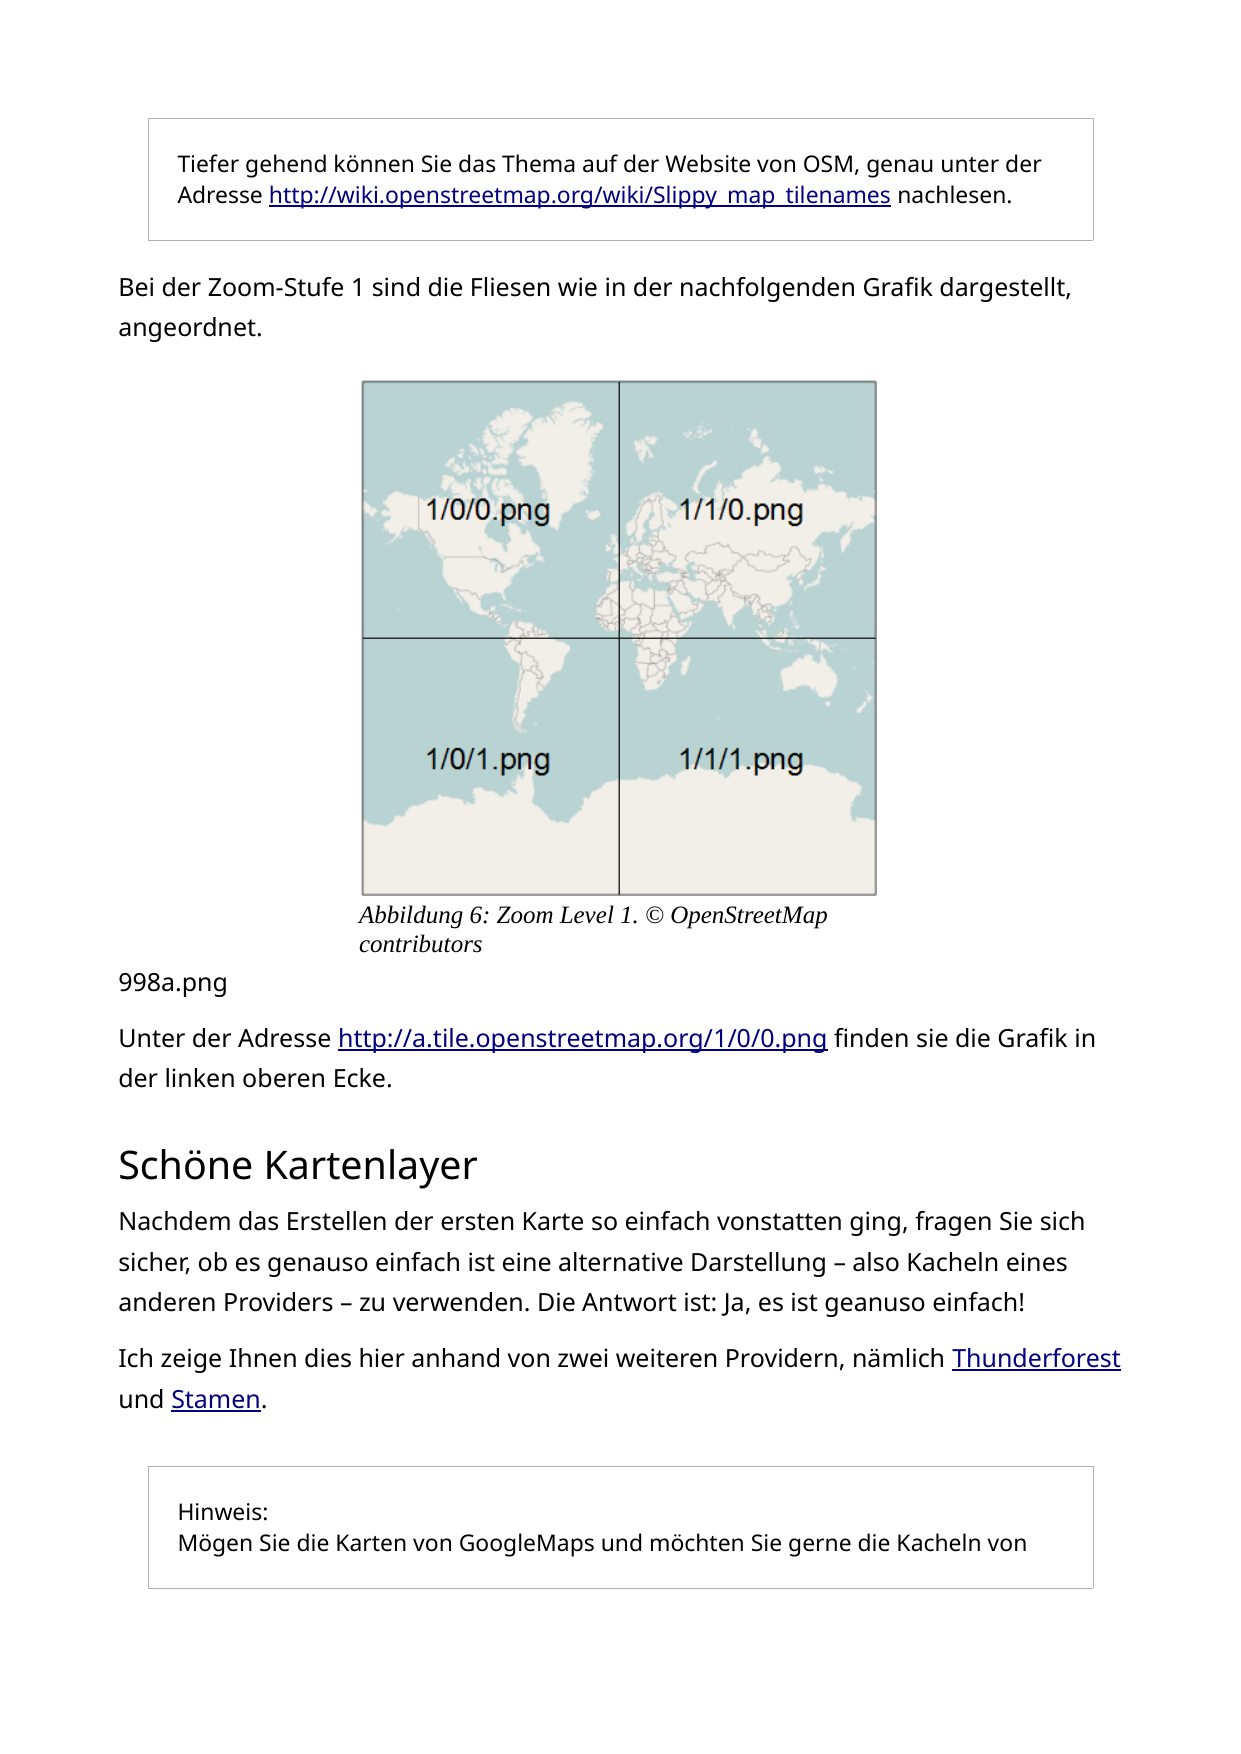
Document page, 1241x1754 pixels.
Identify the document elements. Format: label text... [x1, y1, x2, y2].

text 998a.png [118, 366, 1122, 999]
text Abbildung 6: Zoom Level 1. © OpenStreetMap contributors [359, 901, 881, 958]
text Nachdem das Erstellen der ersten Karte so einfach vonstatten ging, fragen Sie sich sicher, ob es genauso einfach ist eine alternative Darstellung – also Kacheln eines anderen Providers – zu verwenden. Die Antwort ist: Ja, es ist geanuso einfach! [118, 1203, 1122, 1319]
text Tiefer gehend können Sie das Thema auf der Website von OSM, genau unter der Adresse http://wiki.openstreetmap.org/wiki/Slippy_map_tilenames nachlesen. [149, 119, 1093, 240]
text Hinweis: Mögen Sie die Karten von GoogleMaps und möchten Sie gerne die Kacheln von [149, 1467, 1093, 1588]
text Bei der Zoom-Stufe 1 sind die Fliesen wie in der nachfolgenden Grafik dargestellt, angeordnet. [118, 269, 1122, 344]
picture [358, 378, 882, 901]
subtitle Schöne Kartenlayer [118, 1137, 1122, 1191]
text Ich zeige Ihnen dies hier anhand von zwei weiteren Providern, nämlich Thunderforest und Stamen. [118, 1341, 1122, 1415]
text Unter der Adresse http://a.tile.openstreetmap.org/1/0/0.png finden sie die Grafik in der linken oberen Ecke. [118, 1020, 1122, 1095]
